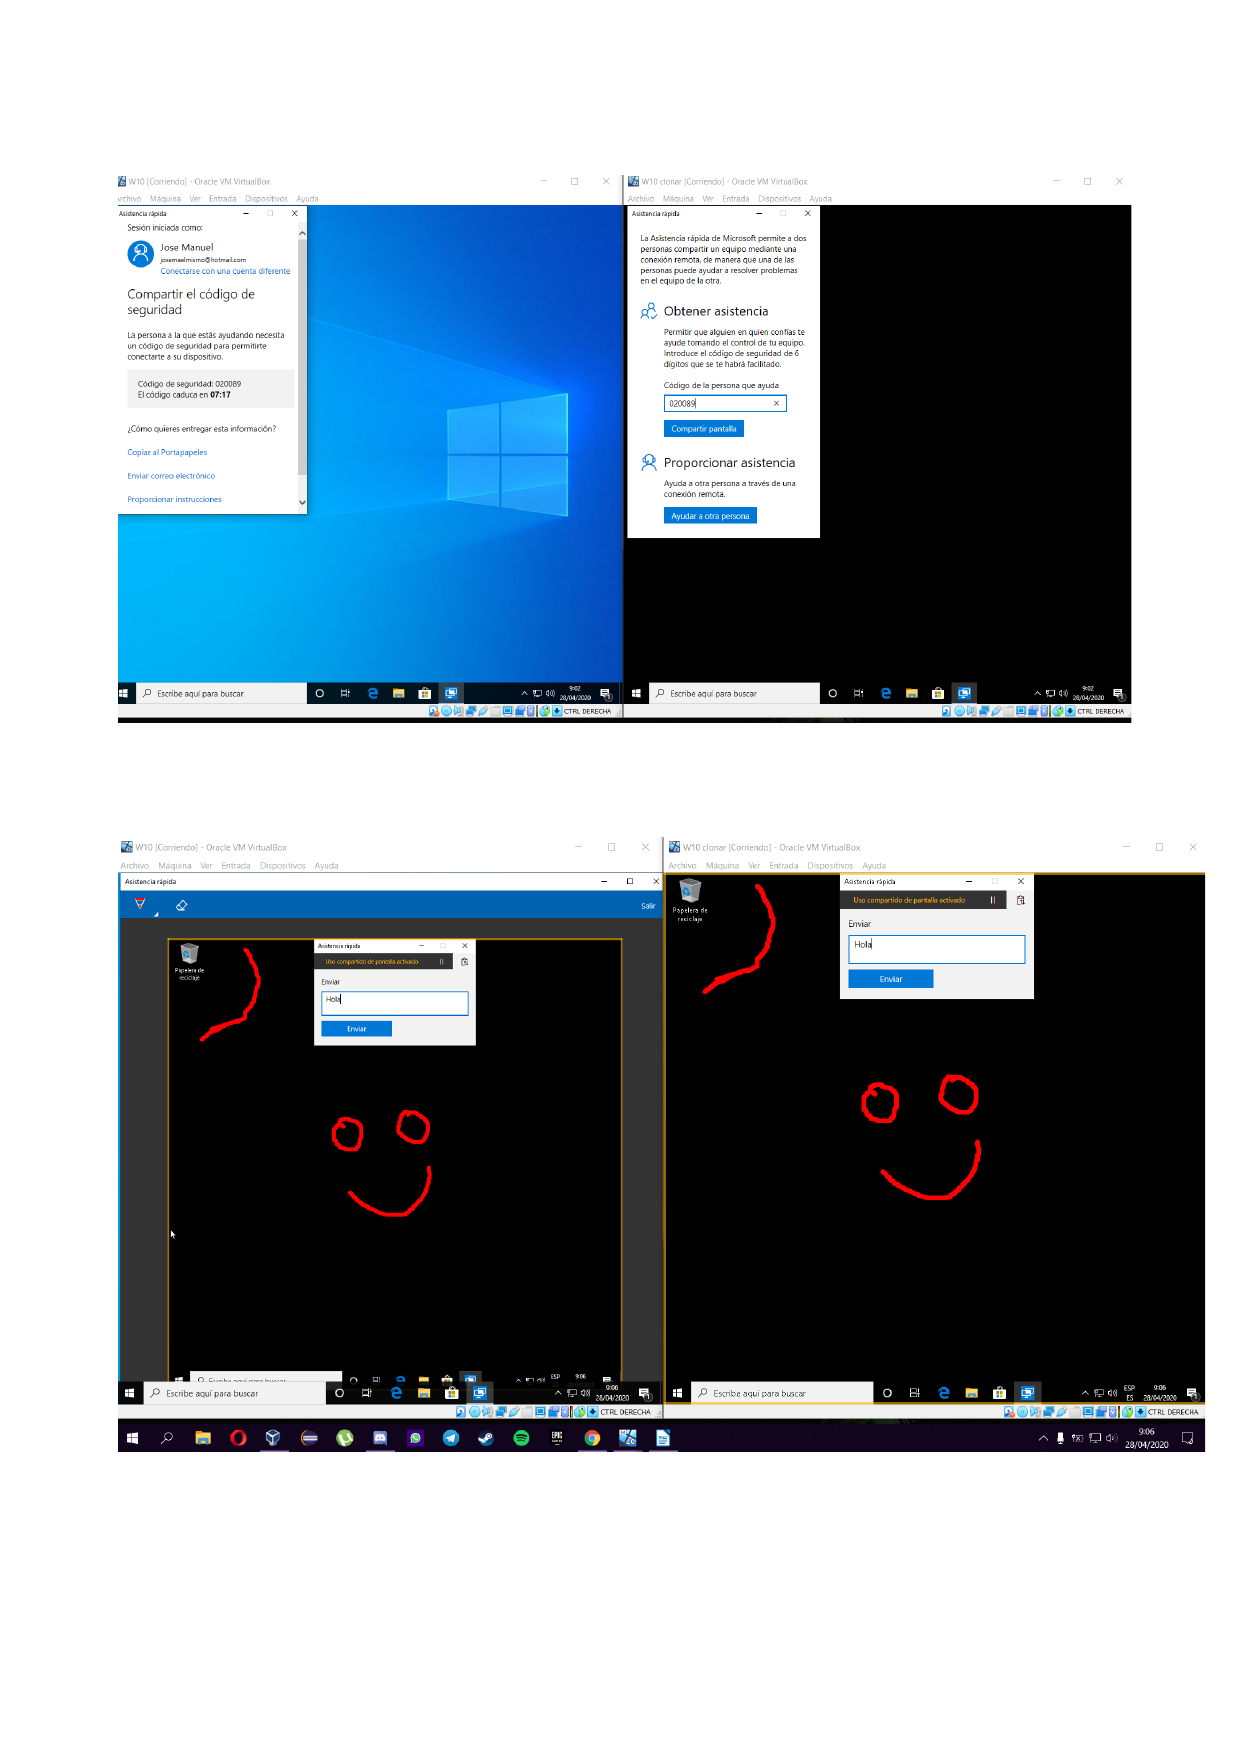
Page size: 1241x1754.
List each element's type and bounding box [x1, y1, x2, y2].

picture [118, 175, 1132, 723]
picture [118, 837, 1206, 1452]
